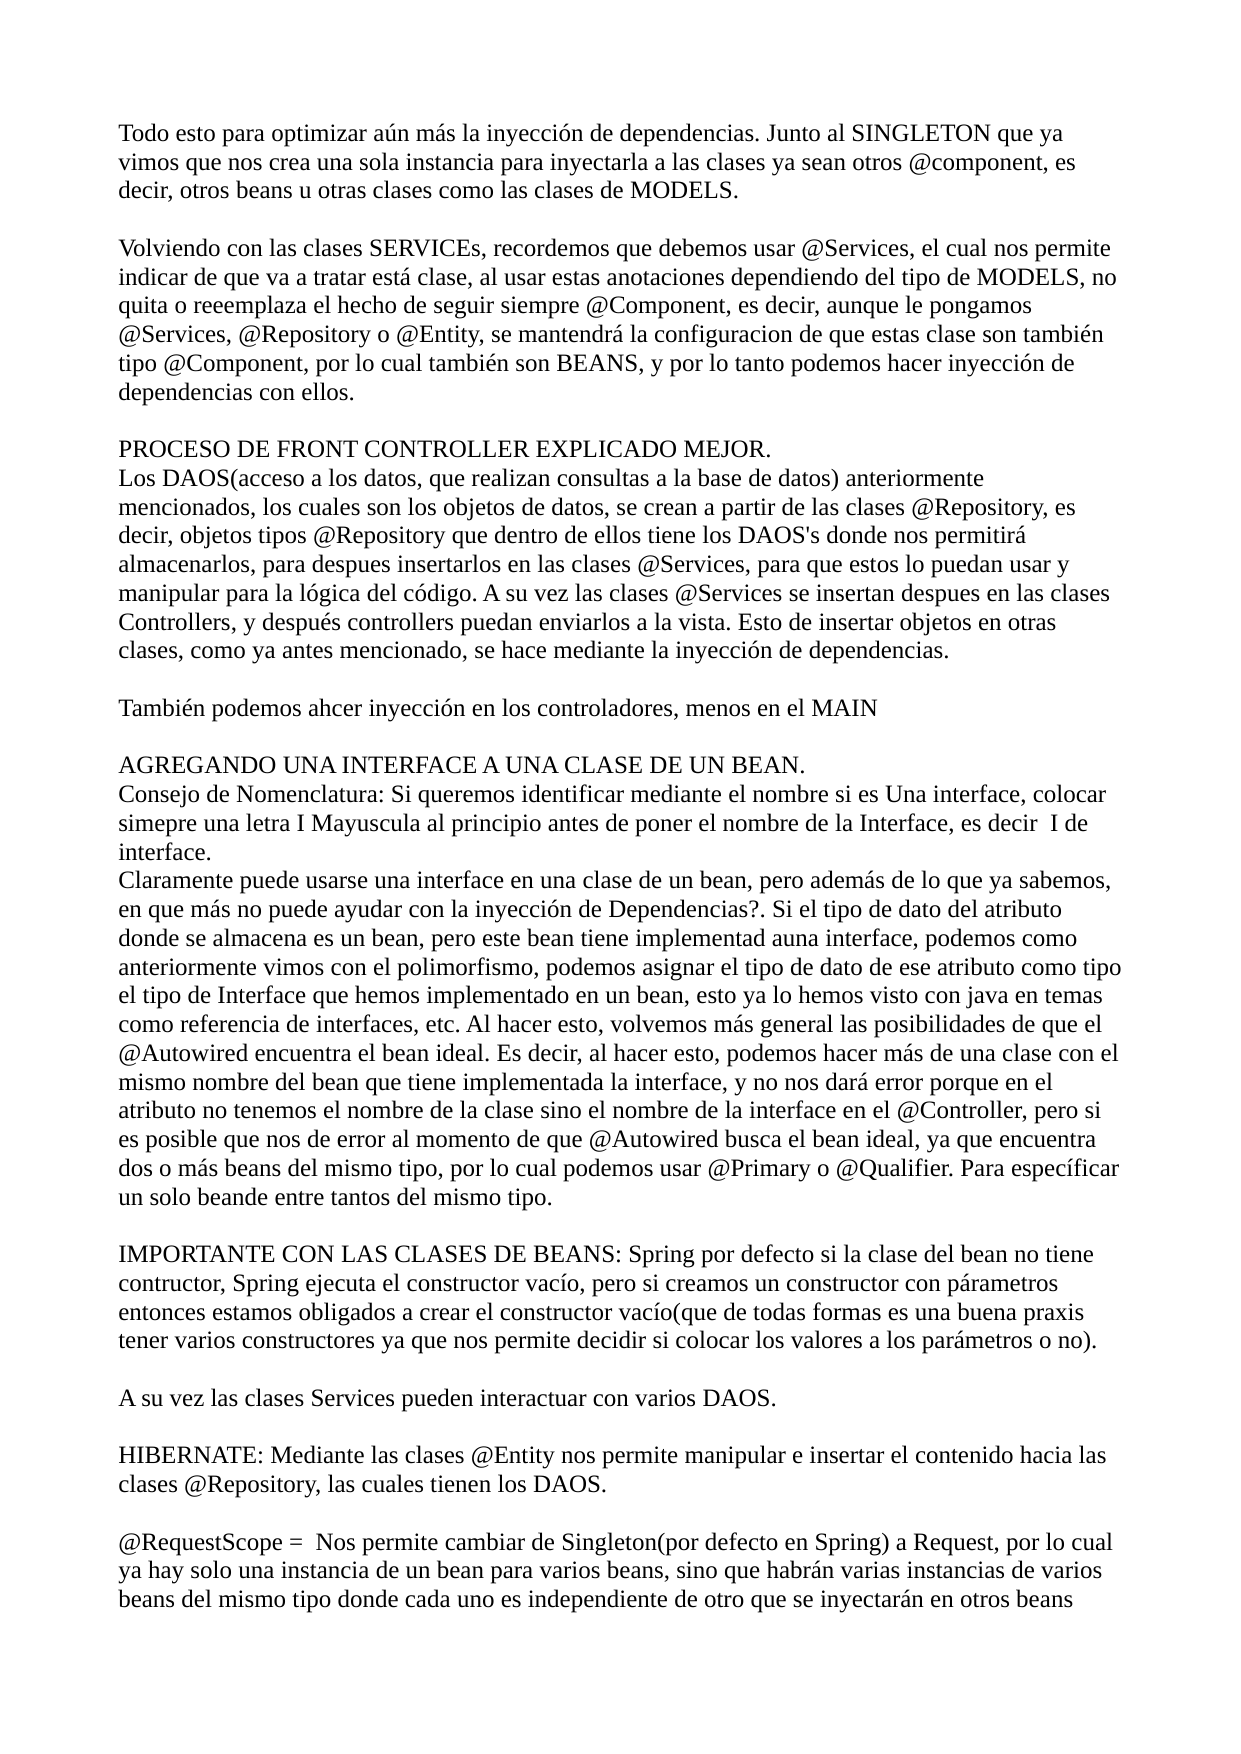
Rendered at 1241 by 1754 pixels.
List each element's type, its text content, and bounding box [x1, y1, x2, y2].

text AGREGANDO UNA INTERFACE A UNA CLASE DE UN BEAN. [118, 751, 1122, 779]
text También podemos ahcer inyección en los controladores, menos en el MAIN [118, 693, 1122, 722]
text HIBERNATE: Mediante las clases @Entity nos permite manipular e insertar el contenido hacia las clases @Repository, las cuales tienen los DAOS. [118, 1441, 1122, 1498]
text Claramente puede usarse una interface en una clase de un bean, pero además de lo que ya sabemos, en que más no puede ayudar con la inyección de Dependencias?. Si el tipo de dato del atributo donde se almacena es un bean, pero este bean tiene implementad auna interface, podemos como anteriormente vimos con el polimorfismo, podemos asignar el tipo de dato de ese atributo como tipo el tipo de Interface que hemos implementado en un bean, esto ya lo hemos visto con java en temas como referencia de interfaces, etc. Al hacer esto, volvemos más general las posibilidades de que el @Autowired encuentra el bean ideal. Es decir, al hacer esto, podemos hacer más de una clase con el mismo nombre del bean que tiene implementada la interface, y no nos dará error porque en el atributo no tenemos el nombre de la clase sino el nombre de la interface en el @Controller, pero si es posible que nos de error al momento de que @Autowired busca el bean ideal, ya que encuentra dos o más beans del mismo tipo, por lo cual podemos usar @Primary o @Qualifier. Para específicar un solo beande entre tantos del mismo tipo. [118, 866, 1122, 1211]
text Consejo de Nomenclatura: Si queremos identificar mediante el nombre si es Una interface, colocar simepre una letra I Mayuscula al principio antes de poner el nombre de la Interface, es decir I de interface. [118, 779, 1122, 866]
text PROCESO DE FRONT CONTROLLER EXPLICADO MEJOR. [118, 434, 1122, 463]
text IMPORTANTE CON LAS CLASES DE BEANS: Spring por defecto si la clase del bean no tiene contructor, Spring ejecuta el constructor vacío, pero si creamos un constructor con párametros entonces estamos obligados a crear el constructor vacío(que de todas formas es una buena praxis tener varios constructores ya que nos permite decidir si colocar los valores a los parámetros o no). [118, 1239, 1122, 1354]
text @RequestScope = Nos permite cambiar de Singleton(por defecto en Spring) a Request, por lo cual ya hay solo una instancia de un bean para varios beans, sino que habrán varias instancias de varios beans del mismo tipo donde cada uno es independiente de otro que se inyectarán en otros beans [118, 1527, 1122, 1613]
text Todo esto para optimizar aún más la inyección de dependencias. Junto al SINGLETON que ya vimos que nos crea una sola instancia para inyectarla a las clases ya sean otros @component, es decir, otros beans u otras clases como las clases de MODELS. [118, 118, 1122, 204]
text A su vez las clases Services pueden interactuar con varios DAOS. [118, 1383, 1122, 1412]
text Volviendo con las clases SERVICEs, recordemos que debemos usar @Services, el cual nos permite indicar de que va a tratar está clase, al usar estas anotaciones dependiendo del tipo de MODELS, no quita o reeemplaza el hecho de seguir siempre @Component, es decir, aunque le pongamos @Services, @Repository o @Entity, se mantendrá la configuracion de que estas clase son también tipo @Component, por lo cual también son BEANS, y por lo tanto podemos hacer inyección de dependencias con ellos. [118, 233, 1122, 406]
text Los DAOS(acceso a los datos, que realizan consultas a la base de datos) anteriormente mencionados, los cuales son los objetos de datos, se crean a partir de las clases @Repository, es decir, objetos tipos @Repository que dentro de ellos tiene los DAOS's donde nos permitirá almacenarlos, para despues insertarlos en las clases @Services, para que estos lo puedan usar y manipular para la lógica del código. A su vez las clases @Services se insertan despues en las clases Controllers, y después controllers puedan enviarlos a la vista. Esto de insertar objetos en otras clases, como ya antes mencionado, se hace mediante la inyección de dependencias. [118, 463, 1122, 664]
